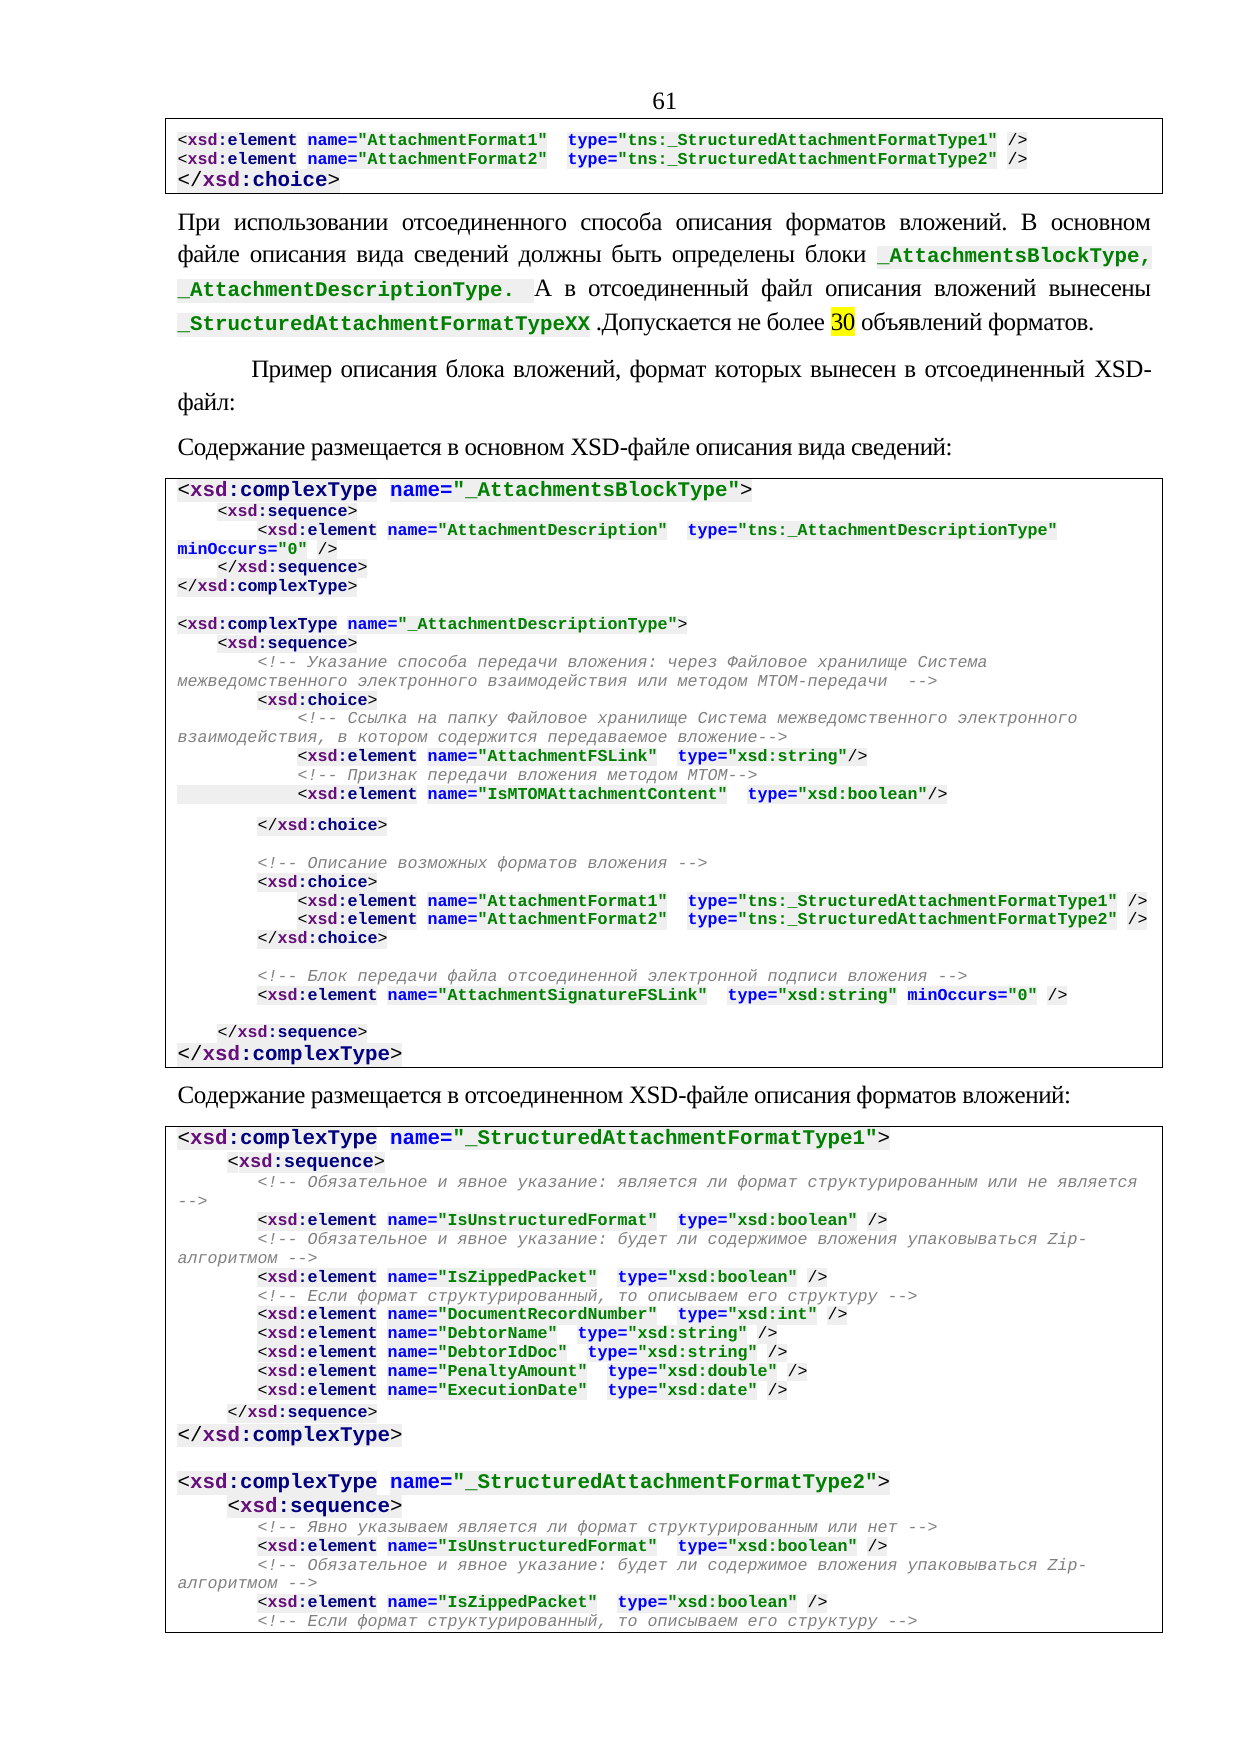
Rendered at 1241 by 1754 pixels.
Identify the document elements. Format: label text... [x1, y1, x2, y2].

table_header <xsd:element name="AttachmentFormat1" type="tns:_StructuredAttachmentFormatType1" /> <xsd:element name="AttachmentFormat2" type="tns:_StructuredAttachmentFormatType2" /> </xsd:choice> [166, 119, 1162, 193]
text При использовании отсоединенного способа описания форматов вложений. В основном файле описания вида сведений должны быть определены блоки _AttachmentsBlockType, _AttachmentDescriptionType. А в отсоединенный файл описания вложений вынесены _StructuredAttachmentFormatTypeXX .Допускается не более 30 объявлений форматов. [177, 207, 1152, 337]
text Содержание размещается в основном XSD-файле описания вида сведений: [177, 432, 1152, 461]
text Пример описания блока вложений, формат которых вынесен в отсоединенный XSD-файл: [177, 354, 1152, 416]
table_header <xsd:complexType name="_AttachmentsBlockType"> <xsd:sequence> <xsd:element name="AttachmentDescription" type="tns:_AttachmentDescriptionType" minOccurs="0" /> </xsd:sequence> </xsd:complexType> <xsd:complexType name="_AttachmentDescriptionType"> <xsd:sequence> <!-- Указание способа передачи вложения: через Файловое хранилище Система межведомственного электронного взаимодействия или методом MTOM-передачи --> <xsd:choice> <!-- Ссылка на папку Файловое хранилище Система межведомственного электронного взаимодействия, в котором содержится передаваемое вложение--> <xsd:element name="AttachmentFSLink" type="xsd:string"/> <!-- Признак передачи вложения методом MTOM--> <xsd:element name="IsMTOMAttachmentContent" type="xsd:boolean"/> </xsd:choice> <!-- Описание возможных форматов вложения --> <xsd:choice> <xsd:element name="AttachmentFormat1" type="tns:_StructuredAttachmentFormatType1" /> <xsd:element name="AttachmentFormat2" type="tns:_StructuredAttachmentFormatType2" /> </xsd:choice> <!-- Блок передачи файла отсоединенной электронной подписи вложения --> <xsd:element name="AttachmentSignatureFSLink" type="xsd:string" minOccurs="0" /> </xsd:sequence> </xsd:complexType> [166, 479, 1162, 1067]
text Содержание размещается в отсоединенном XSD-файле описания форматов вложений: [177, 1080, 1152, 1109]
